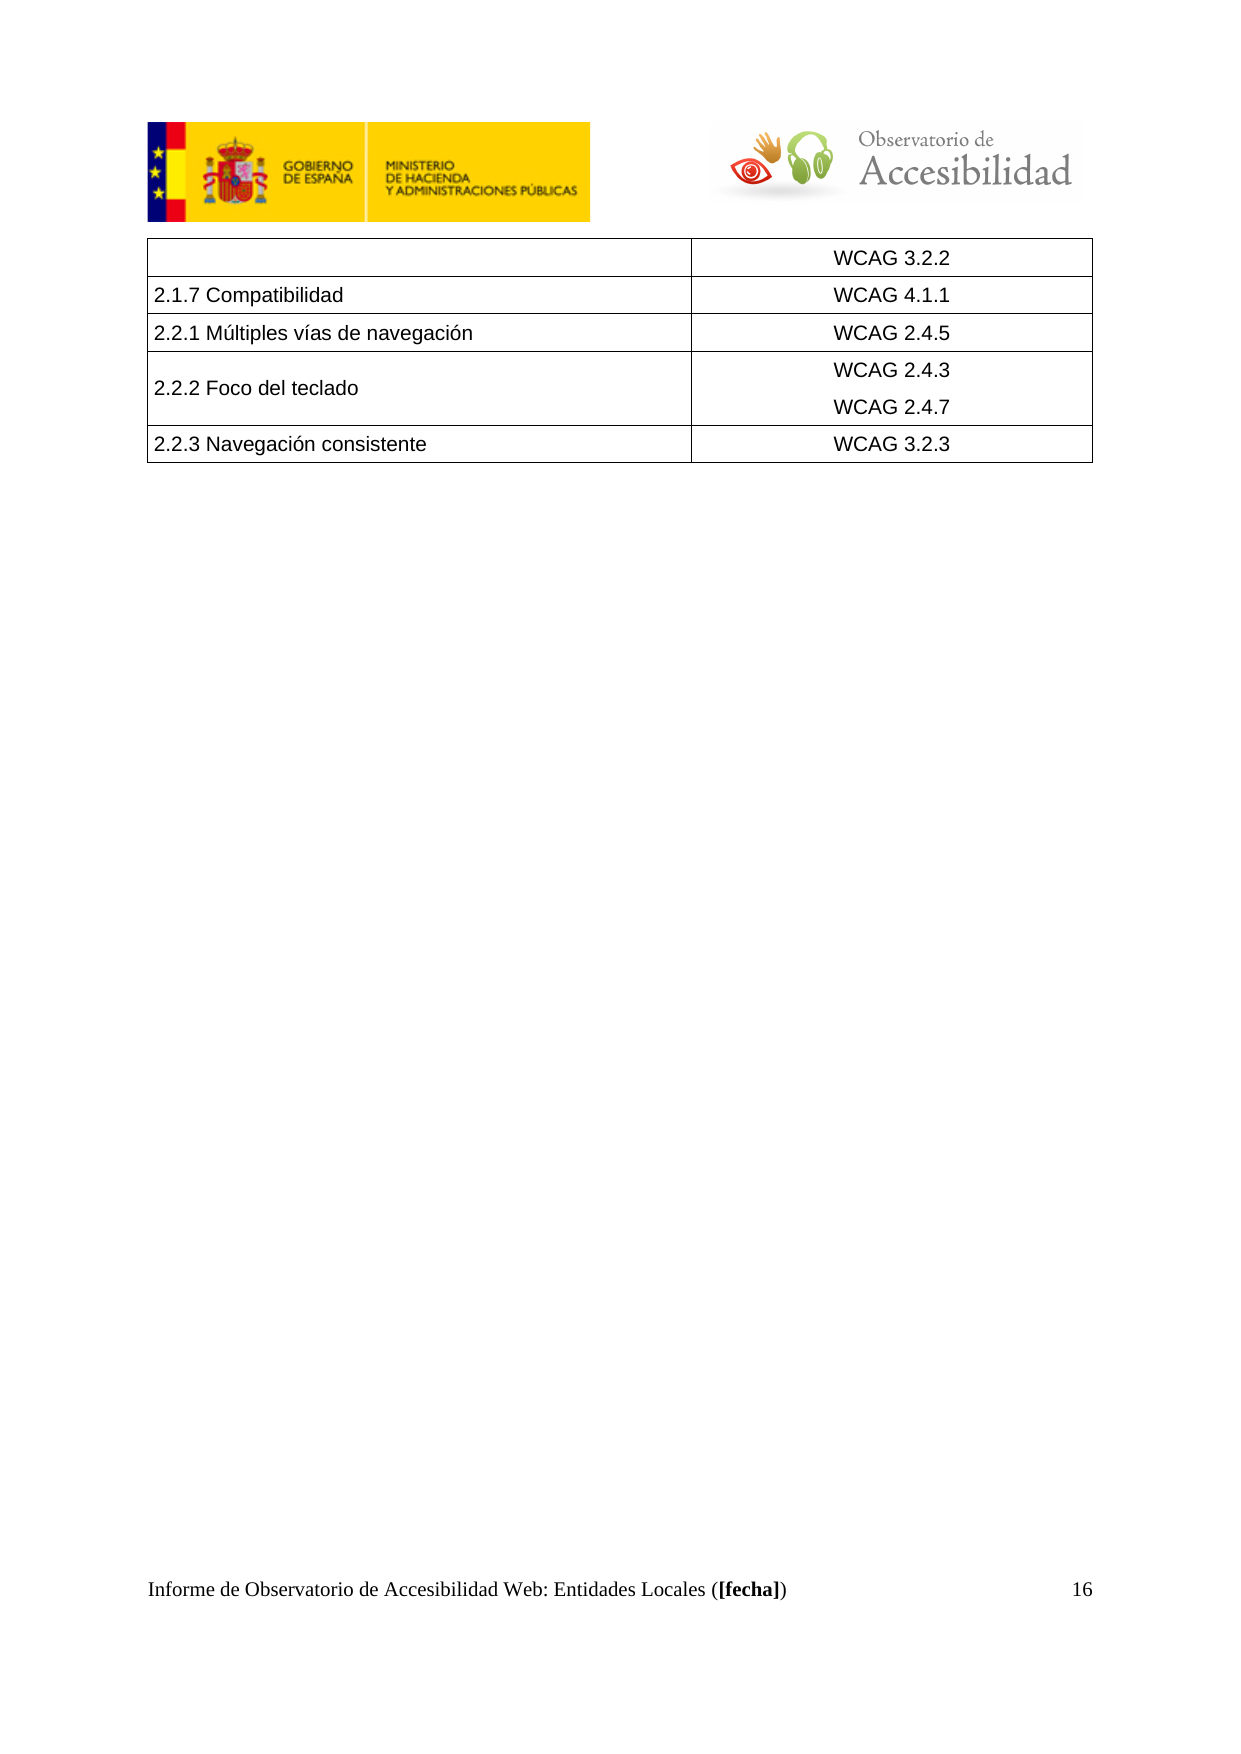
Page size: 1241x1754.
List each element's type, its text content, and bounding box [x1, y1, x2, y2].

picture [147, 122, 591, 222]
table_cell WCAG 3.2.2 [692, 239, 1092, 276]
table_cell 2.2.3 Navegación consistente [148, 426, 691, 462]
table_cell 2.1.7 Compatibilidad [148, 277, 691, 313]
table_cell WCAG 2.4.3 WCAG 2.4.7 [692, 352, 1092, 425]
table_cell WCAG 2.4.5 [692, 314, 1092, 351]
table_cell 2.2.1 Múltiples vías de navegación [148, 314, 691, 351]
table_cell [148, 239, 691, 276]
table_cell WCAG 4.1.1 [692, 277, 1092, 313]
table_cell WCAG 3.2.3 [692, 426, 1092, 462]
picture [710, 122, 1086, 205]
table_cell 2.2.2 Foco del teclado [148, 352, 691, 425]
